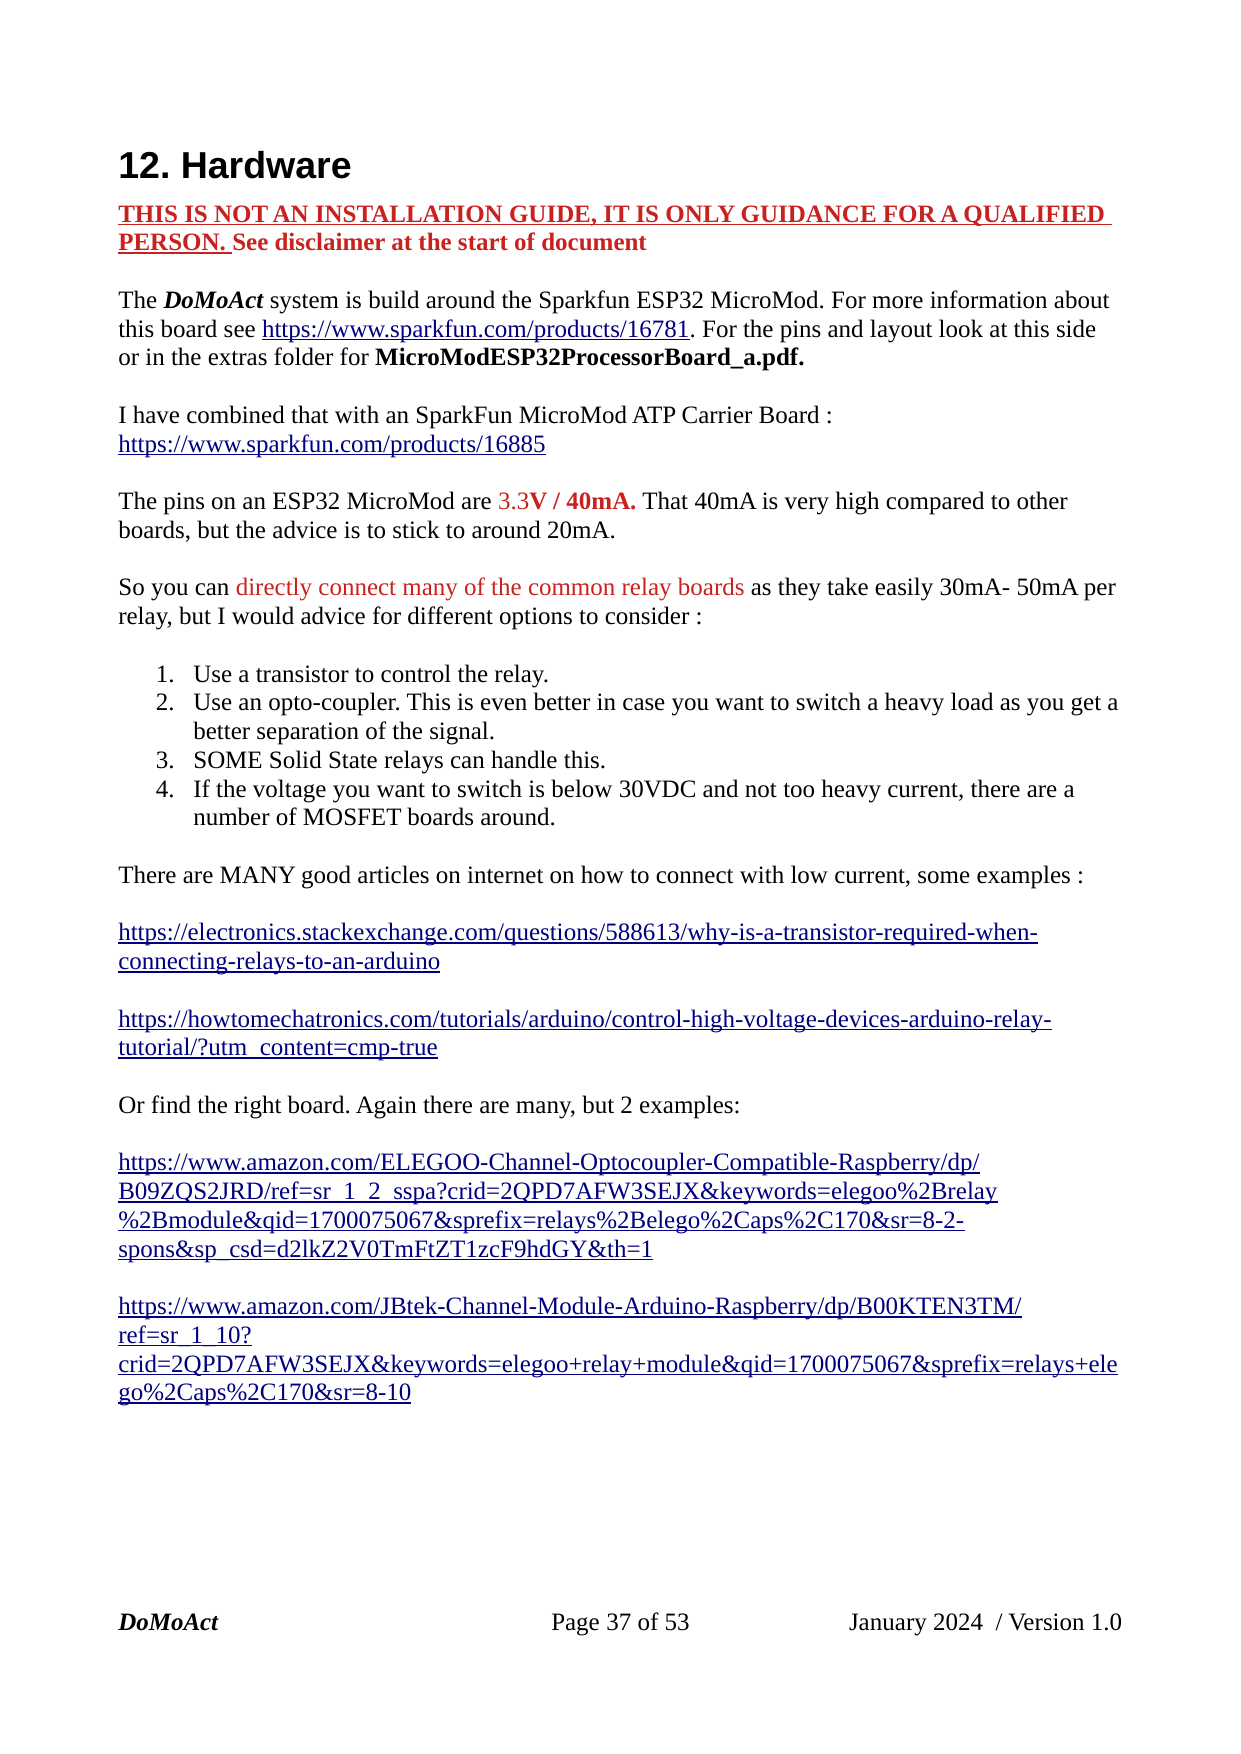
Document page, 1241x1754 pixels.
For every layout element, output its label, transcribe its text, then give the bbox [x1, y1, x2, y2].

text The pins on an ESP32 MicroMod are 3.3V / 40mA. That 40mA is very high compared to other boards, but the advice is to stick to around 20mA. [118, 486, 1122, 544]
text https://howtomechatronics.com/tutorials/arduino/control-high-voltage-devices-arduino-relay-tutorial/?utm_content=cmp-true [118, 1004, 1122, 1061]
text THIS IS NOT AN INSTALLATION GUIDE, IT IS ONLY GUIDANCE FOR A QUALIFIED PERSON. See disclaimer at the start of document [118, 199, 1122, 256]
list Use a transistor to control the relay. [156, 659, 1122, 687]
text I have combined that with an SparkFun MicroMod ATP Carrier Board : https://www.sparkfun.com/products/16885 [118, 400, 1122, 457]
text Or find the right board. Again there are many, but 2 examples: [118, 1090, 1122, 1119]
text https://www.amazon.com/JBtek-Channel-Module-Arduino-Raspberry/dp/B00KTEN3TM/ref=sr_1_10?crid=2QPD7AFW3SEJX&keywords=elegoo+relay+module&qid=1700075067&sprefix=relays+elego%2Caps%2C170&sr=8-10 [118, 1291, 1122, 1406]
text So you can directly connect many of the common relay boards as they take easily 30mA- 50mA per relay, but I would advice for different options to consider : [118, 572, 1122, 630]
list Use an opto-coupler. This is even better in case you want to switch a heavy load as you get a better separation of the signal. [156, 687, 1122, 745]
list If the voltage you want to switch is below 30VDC and not too heavy current, there are a number of MOSFET boards around. [156, 774, 1122, 831]
list SOME Solid State relays can handle this. [156, 745, 1122, 774]
text https://electronics.stackexchange.com/questions/588613/why-is-a-transistor-required-when-connecting-relays-to-an-arduino [118, 917, 1122, 975]
text There are MANY good articles on internet on how to connect with low current, some examples : [118, 860, 1122, 889]
subtitle 12. Hardware [118, 143, 1122, 186]
text https://www.amazon.com/ELEGOO-Channel-Optocoupler-Compatible-Raspberry/dp/B09ZQS2JRD/ref=sr_1_2_sspa?crid=2QPD7AFW3SEJX&keywords=elegoo%2Brelay%2Bmodule&qid=1700075067&sprefix=relays%2Belego%2Caps%2C170&sr=8-2-spons&sp_csd=d2lkZ2V0TmFtZT1zcF9hdGY&th=1 [118, 1147, 1122, 1262]
text The DoMoAct system is build around the Sparkfun ESP32 MicroMod. For more information about this board see https://www.sparkfun.com/products/16781. For the pins and layout look at this side or in the extras folder for MicroModESP32ProcessorBoard_a.pdf. [118, 285, 1122, 371]
